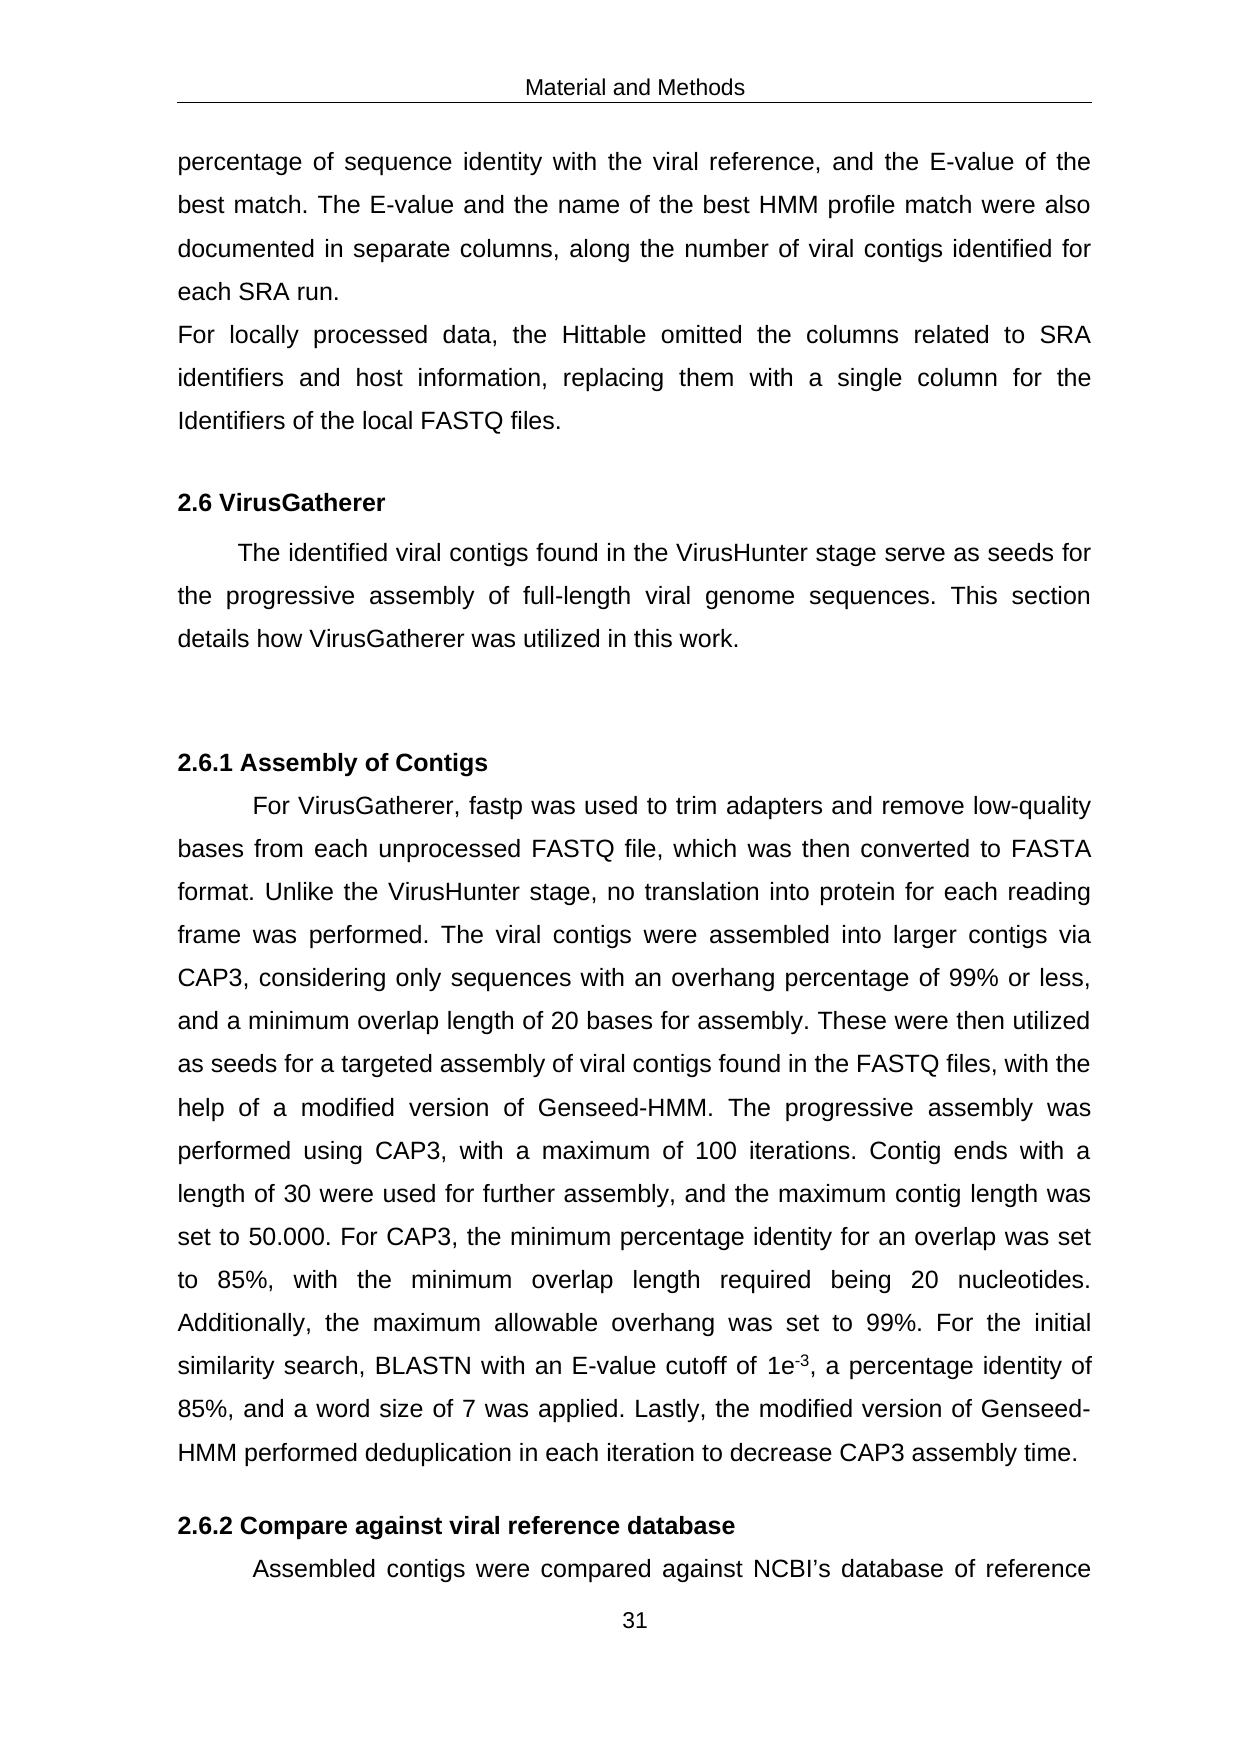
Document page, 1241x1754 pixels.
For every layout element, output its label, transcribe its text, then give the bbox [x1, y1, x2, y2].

text Assembled contigs were compared against NCBI’s database of reference [177, 1554, 1092, 1583]
text For locally processed data, the Hittable omitted the columns related to SRA identifiers and host information, replacing them with a single column for the Identifiers of the local FASTQ files. [177, 320, 1092, 435]
subtitle 2.6 VirusGatherer [177, 488, 1092, 517]
text The identified viral contigs found in the VirusHunter stage serve as seeds for the progressive assembly of full-length viral genome sequences. This section details how VirusGatherer was utilized in this work. [177, 537, 1092, 652]
text For VirusGatherer, fastp was used to trim adapters and remove low-quality bases from each unprocessed FASTQ file, which was then converted to FASTA format. Unlike the VirusHunter stage, no translation into protein for each reading frame was performed. The viral contigs were assembled into larger contigs via CAP3, considering only sequences with an overhang percentage of 99% or less, and a minimum overlap length of 20 bases for assembly. These were then utilized as seeds for a targeted assembly of viral contigs found in the FASTQ files, with the help of a modified version of Genseed-HMM. The progressive assembly was performed using CAP3, with a maximum of 100 iterations. Contig ends with a length of 30 were used for further assembly, and the maximum contig length was set to 50.000. For CAP3, the minimum percentage identity for an overlap was set to 85%, with the minimum overlap length required being 20 nucleotides. Additionally, the maximum allowable overhang was set to 99%. For the initial similarity search, BLASTN with an E-value cutoff of 1e-3, a percentage identity of 85%, and a word size of 7 was applied. Lastly, the modified version of Genseed-HMM performed deduplication in each iteration to decrease CAP3 assembly time. [177, 791, 1092, 1466]
subtitle 2.6.2 Compare against viral reference database [177, 1511, 1092, 1540]
subtitle 2.6.1 Assembly of Contigs [177, 747, 1092, 776]
text percentage of sequence identity with the viral reference, and the E-value of the best match. The E-value and the name of the best HMM profile match were also documented in separate columns, along the number of viral contigs identified for each SRA run. [177, 147, 1092, 306]
